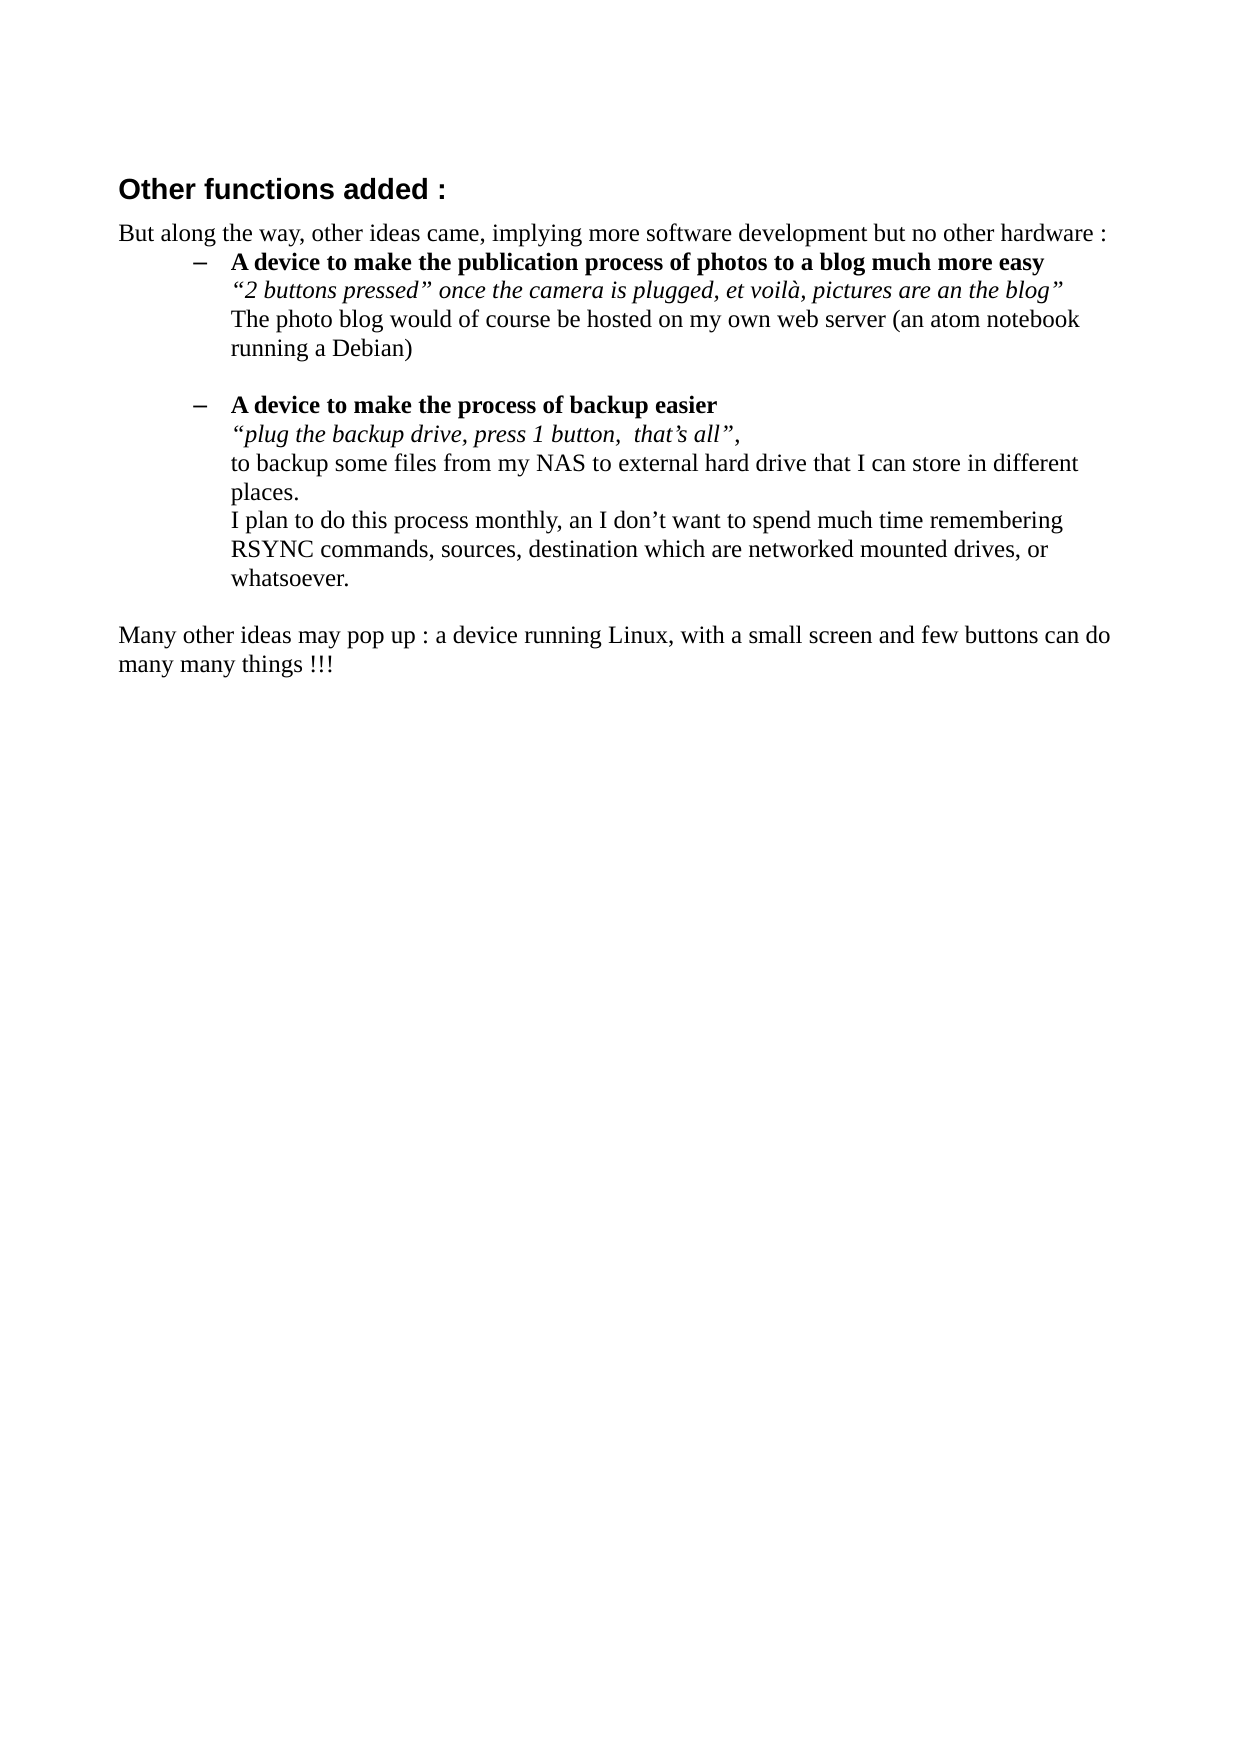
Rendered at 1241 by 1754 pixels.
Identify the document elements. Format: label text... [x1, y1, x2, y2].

subtitle Other functions added : [118, 172, 1122, 205]
list “plug the backup drive, press 1 button, that’s all”, to backup some files from my NAS to external hard drive that I can store in different places. I plan to do this process monthly, an I don’t want to spend much time remembering RSYNC commands, sources, destination which are networked mounted drives, or whatsoever. [193, 419, 1122, 592]
list A device to make the publication process of photos to a blog much more easy [193, 247, 1122, 275]
list A device to make the process of backup easier [193, 390, 1122, 419]
text But along the way, other ideas came, implying more software development but no other hardware : [118, 218, 1122, 247]
text Many other ideas may pop up : a device running Linux, with a small screen and few buttons can do many many things !!! [118, 620, 1122, 678]
list “2 buttons pressed” once the camera is plugged, et voilà, pictures are an the blog” The photo blog would of course be hosted on my own web server (an atom notebook running a Debian) [193, 275, 1122, 362]
